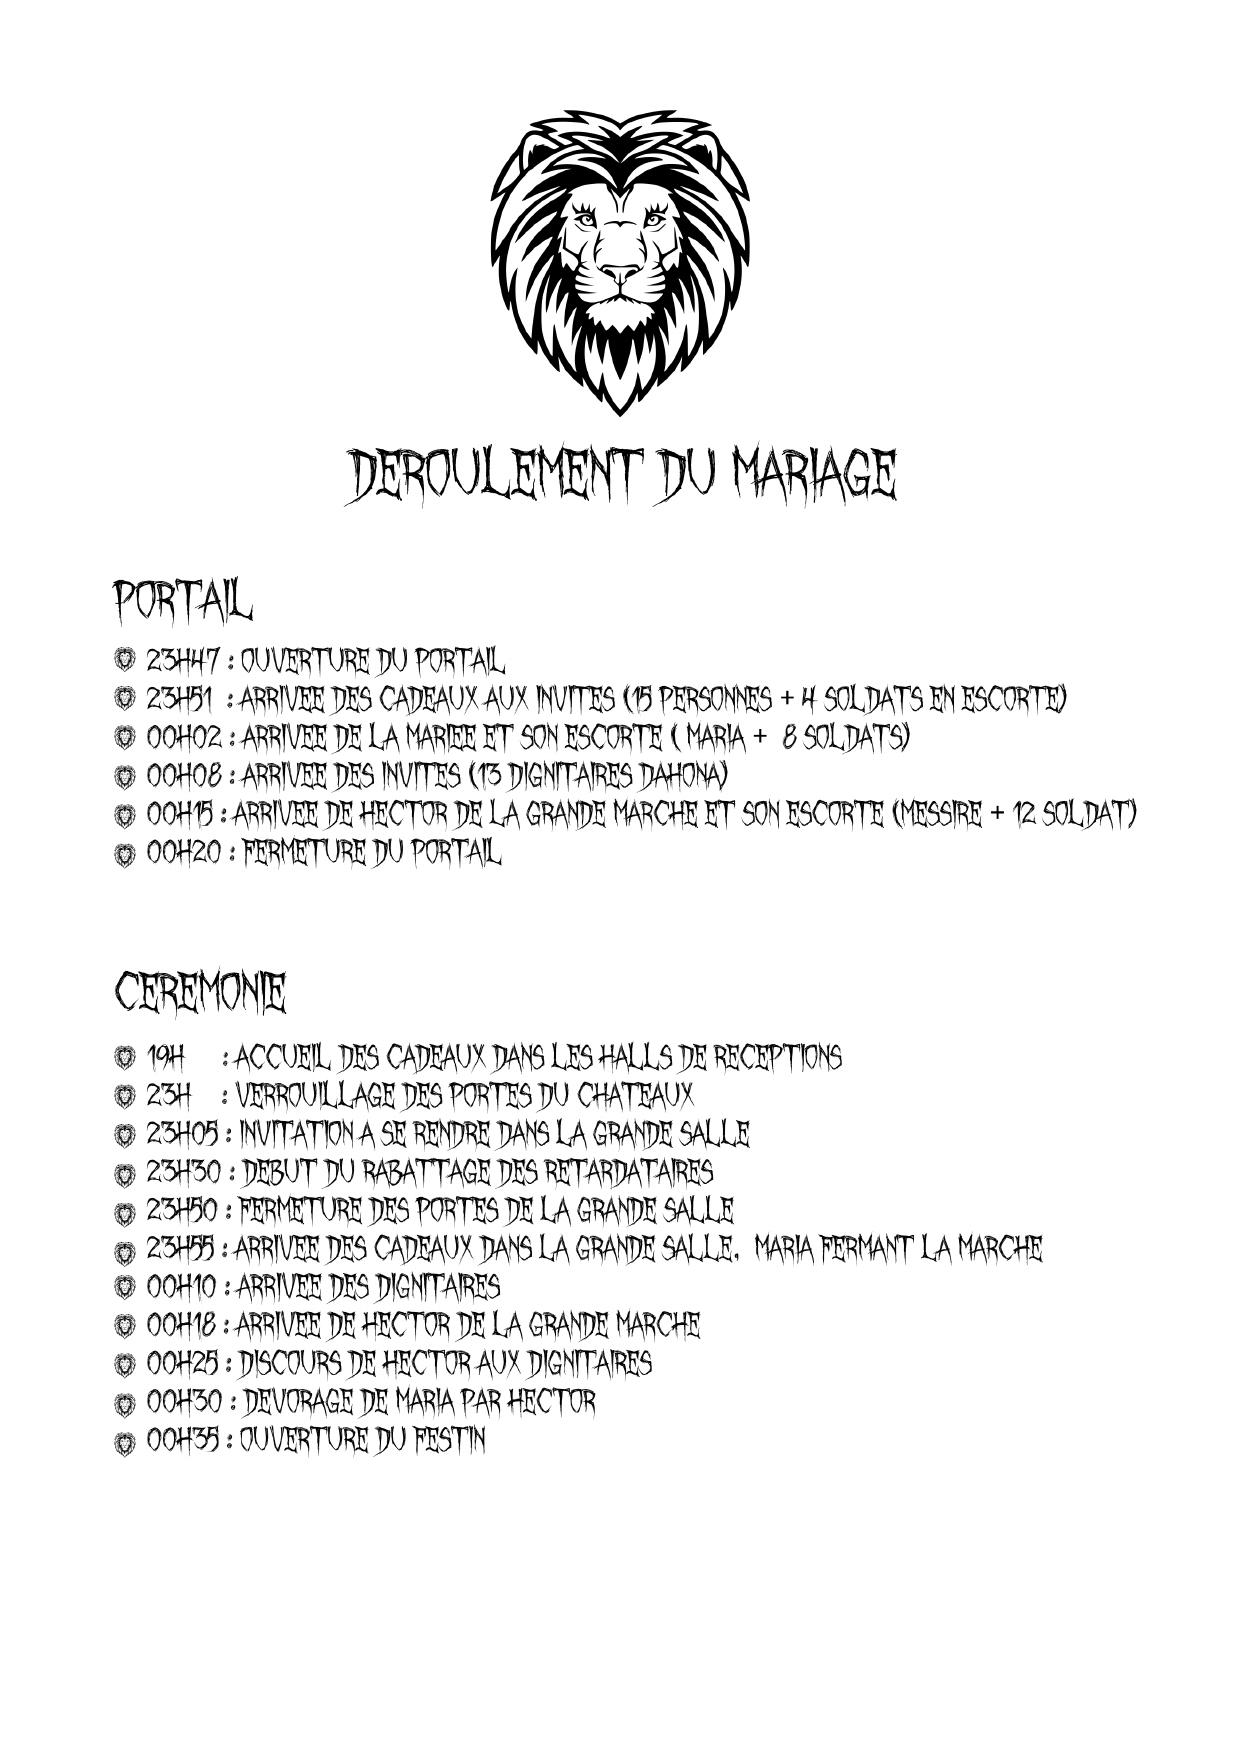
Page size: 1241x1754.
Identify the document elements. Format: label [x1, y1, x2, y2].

picture [37, 37, 1203, 1685]
